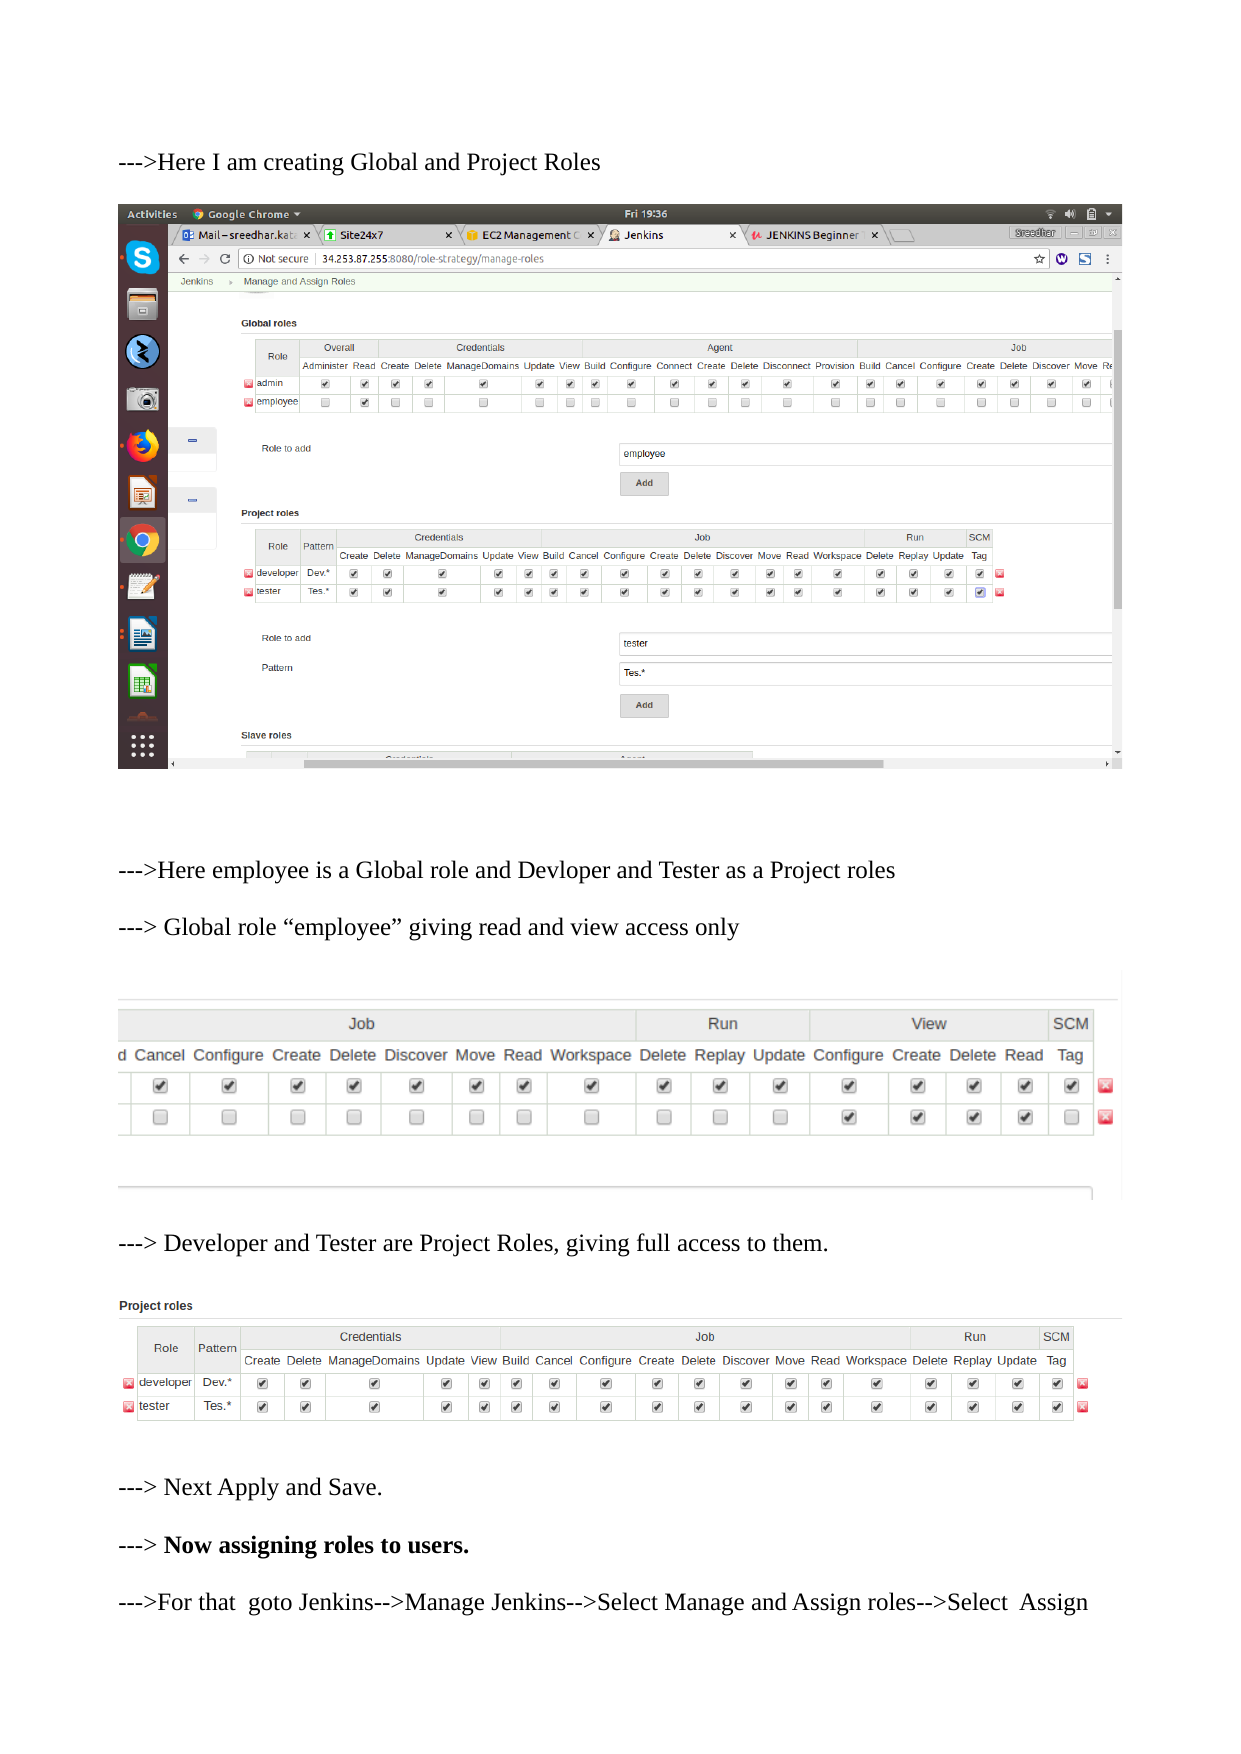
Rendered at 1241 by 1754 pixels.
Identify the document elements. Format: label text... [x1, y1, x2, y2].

text ---> Now assigning roles to users. [118, 1530, 1122, 1558]
text ---> Next Apply and Save. [118, 1472, 1122, 1501]
text --->Here I am creating Global and Project Roles [118, 147, 1122, 176]
text --->Here employee is a Global role and Devloper and Tester as a Project roles [118, 855, 1122, 884]
picture [118, 1286, 1123, 1444]
text --->For that goto Jenkins-->Manage Jenkins-->Select Manage and Assign roles-->Select Assign [118, 1587, 1122, 1616]
picture [118, 970, 1123, 1200]
picture [118, 204, 1123, 769]
text ---> Global role “employee” giving read and view access only [118, 912, 1122, 941]
text ---> Developer and Tester are Project Roles, giving full access to them. [118, 1228, 1122, 1257]
